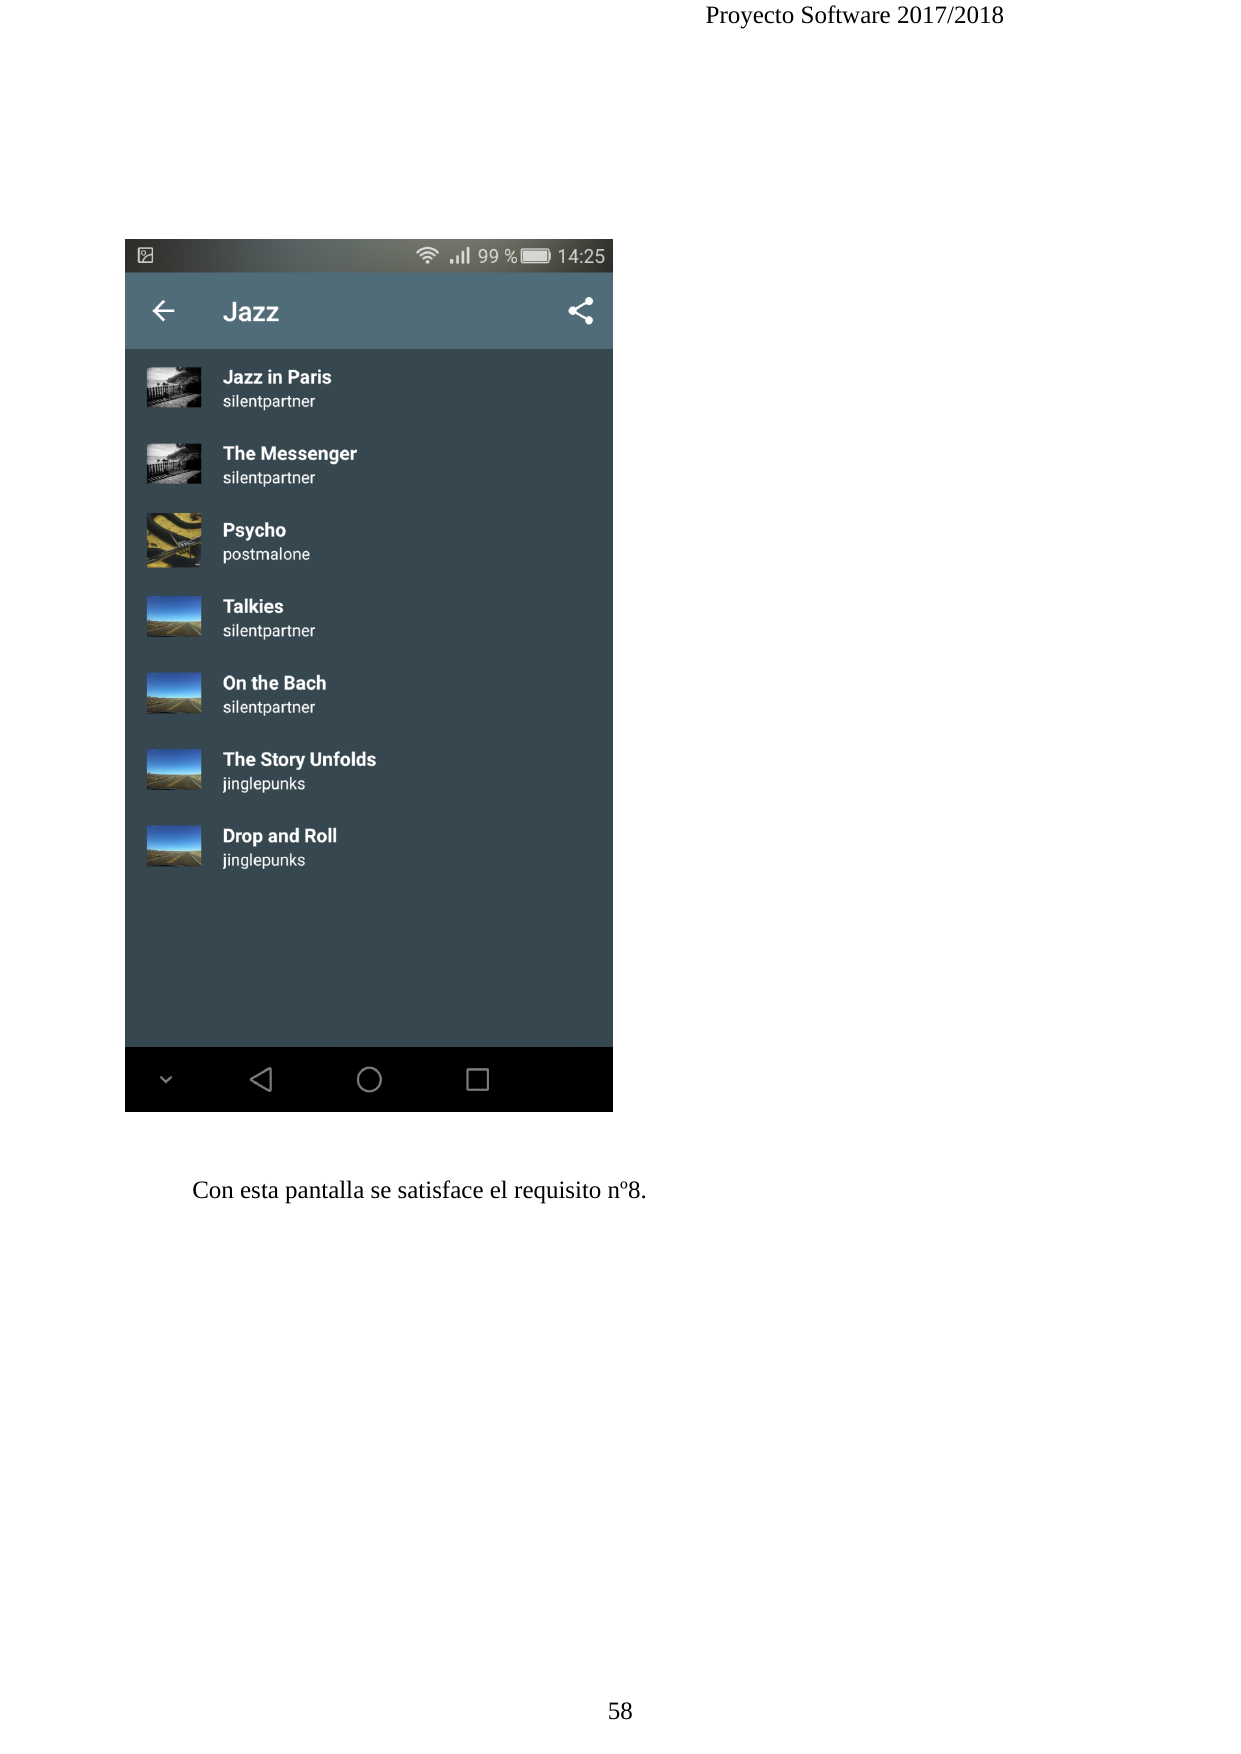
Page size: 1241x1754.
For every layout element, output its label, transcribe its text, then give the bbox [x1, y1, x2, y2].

table_cell [620, 118, 1122, 1117]
text Con esta pantalla se satisface el requisito nº8. [118, 1175, 1122, 1204]
table_cell [118, 118, 620, 1117]
picture [125, 239, 613, 1112]
